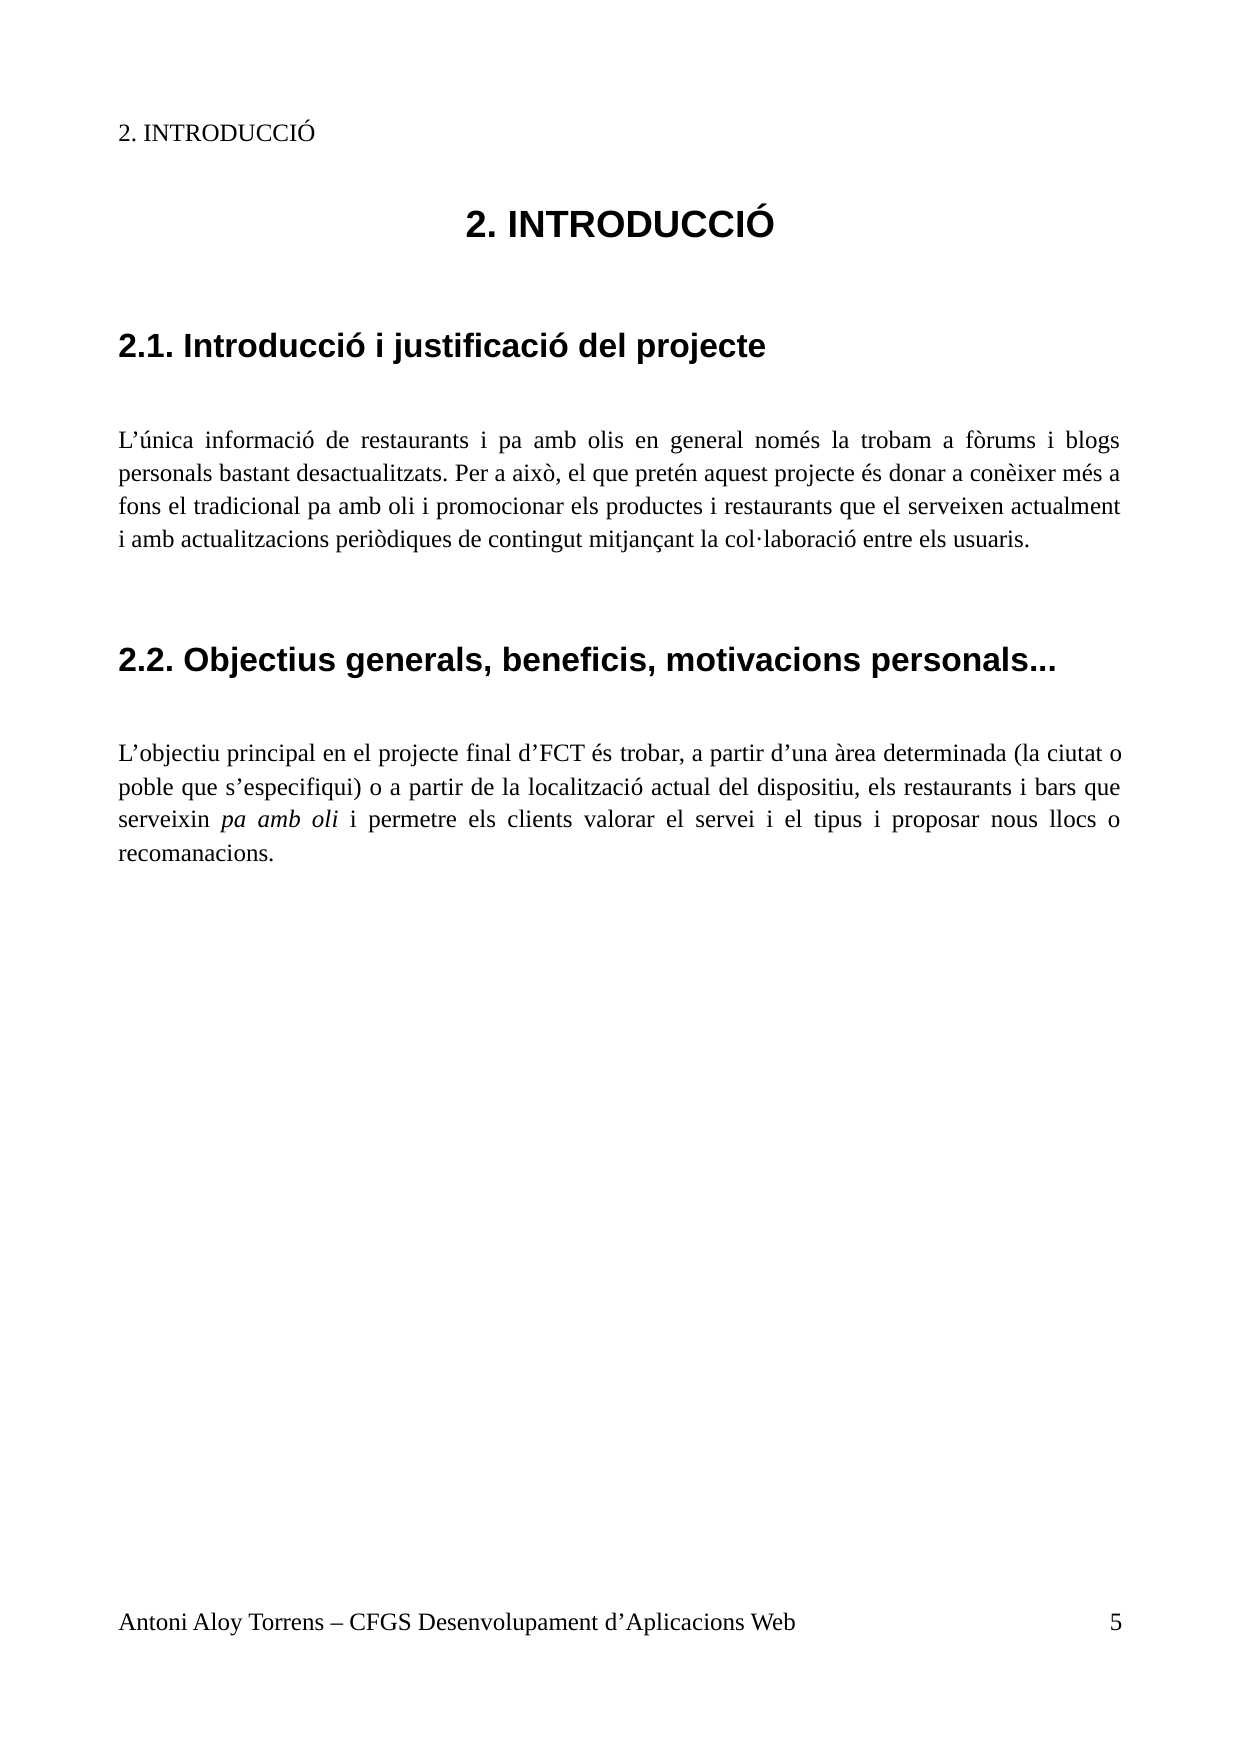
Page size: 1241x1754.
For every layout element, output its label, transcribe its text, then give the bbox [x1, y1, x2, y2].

text L’única informació de restaurants i pa amb olis en general només la trobam a fòrums i blogs personals bastant desactualitzats. Per a això, el que pretén aquest projecte és donar a conèixer més a fons el tradicional pa amb oli i promocionar els productes i restaurants que el serveixen actualment i amb actualitzacions periòdiques de contingut mitjançant la col·laboració entre els usuaris. [118, 425, 1122, 552]
subtitle 2. INTRODUCCIÓ [118, 201, 1122, 245]
subtitle 2.2. Objectius generals, beneficis, motivacions personals... [118, 640, 1122, 678]
text L’objectiu principal en el projecte final d’FCT és trobar, a partir d’una àrea determinada (la ciutat o poble que s’especifiqui) o a partir de la localització actual del dispositiu, els restaurants i bars que serveixin pa amb oli i permetre els clients valorar el servei i el tipus i proposar nous llocs o recomanacions. [118, 738, 1122, 866]
subtitle 2.1. Introducció i justificació del projecte [118, 326, 1122, 364]
